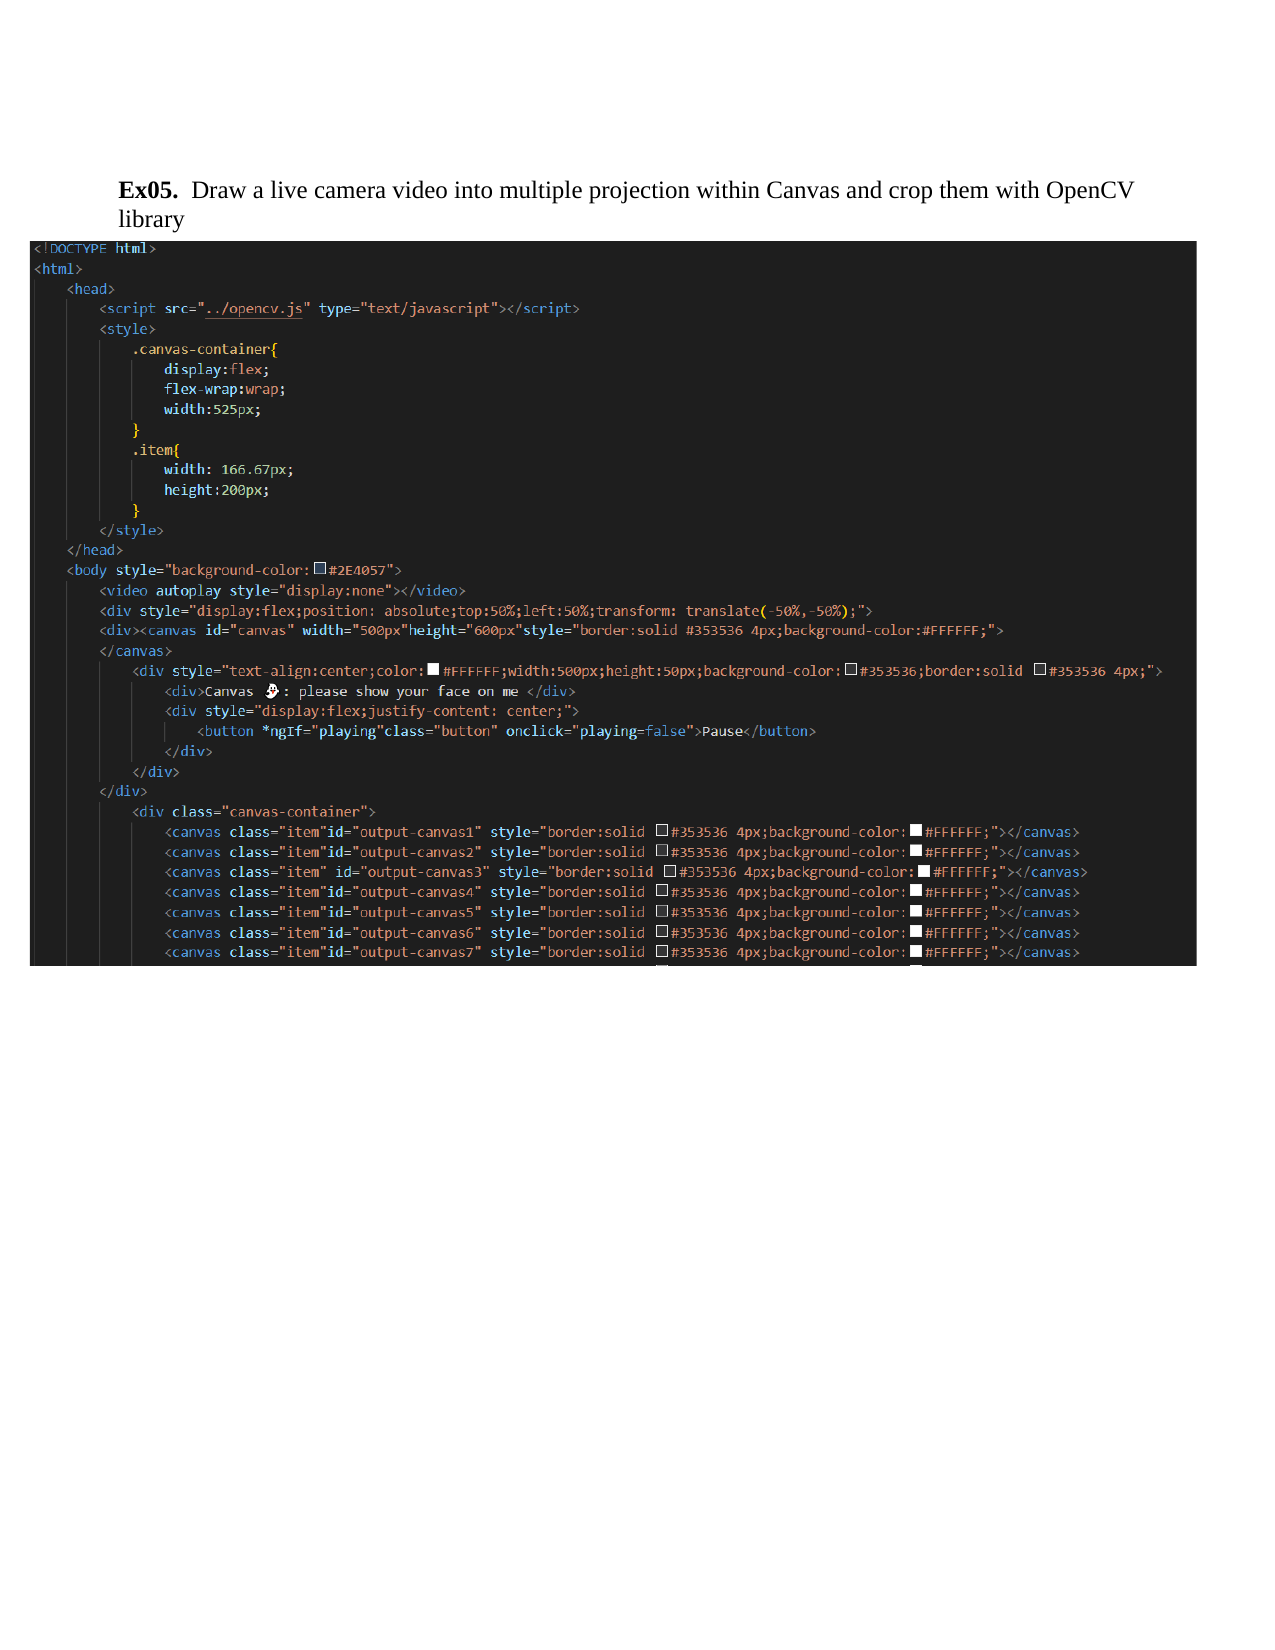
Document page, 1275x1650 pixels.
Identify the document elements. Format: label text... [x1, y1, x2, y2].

text Ex05. Draw a live camera video into multiple projection within Canvas and crop them with OpenCV library [118, 176, 1157, 233]
picture [29, 241, 1197, 966]
